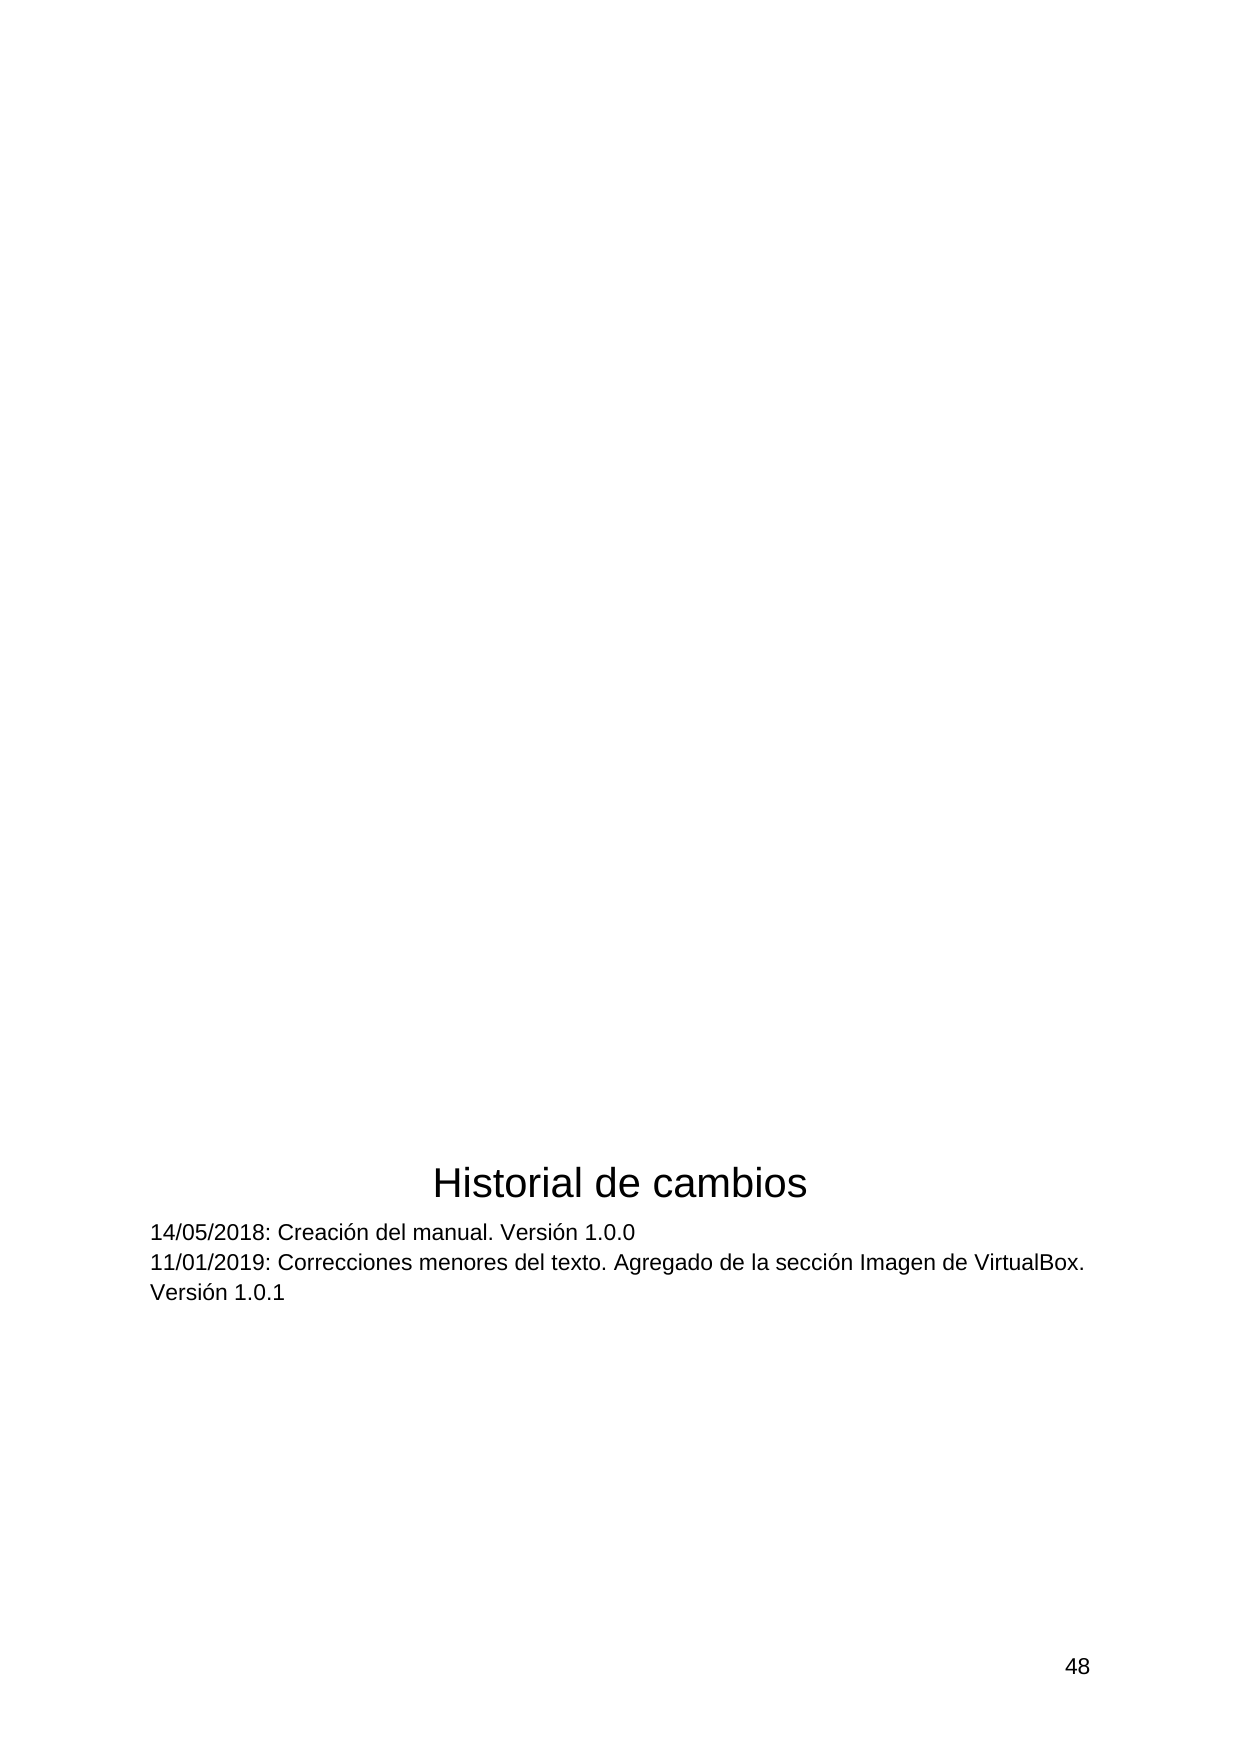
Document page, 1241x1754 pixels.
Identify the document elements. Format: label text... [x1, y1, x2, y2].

text 11/01/2019: Correcciones menores del texto. Agregado de la sección Imagen de VirtualBox. Versión 1.0.1 [150, 1249, 1090, 1306]
subtitle Historial de cambios [150, 1158, 1090, 1206]
text 14/05/2018: Creación del manual. Versión 1.0.0 [150, 1219, 1090, 1245]
